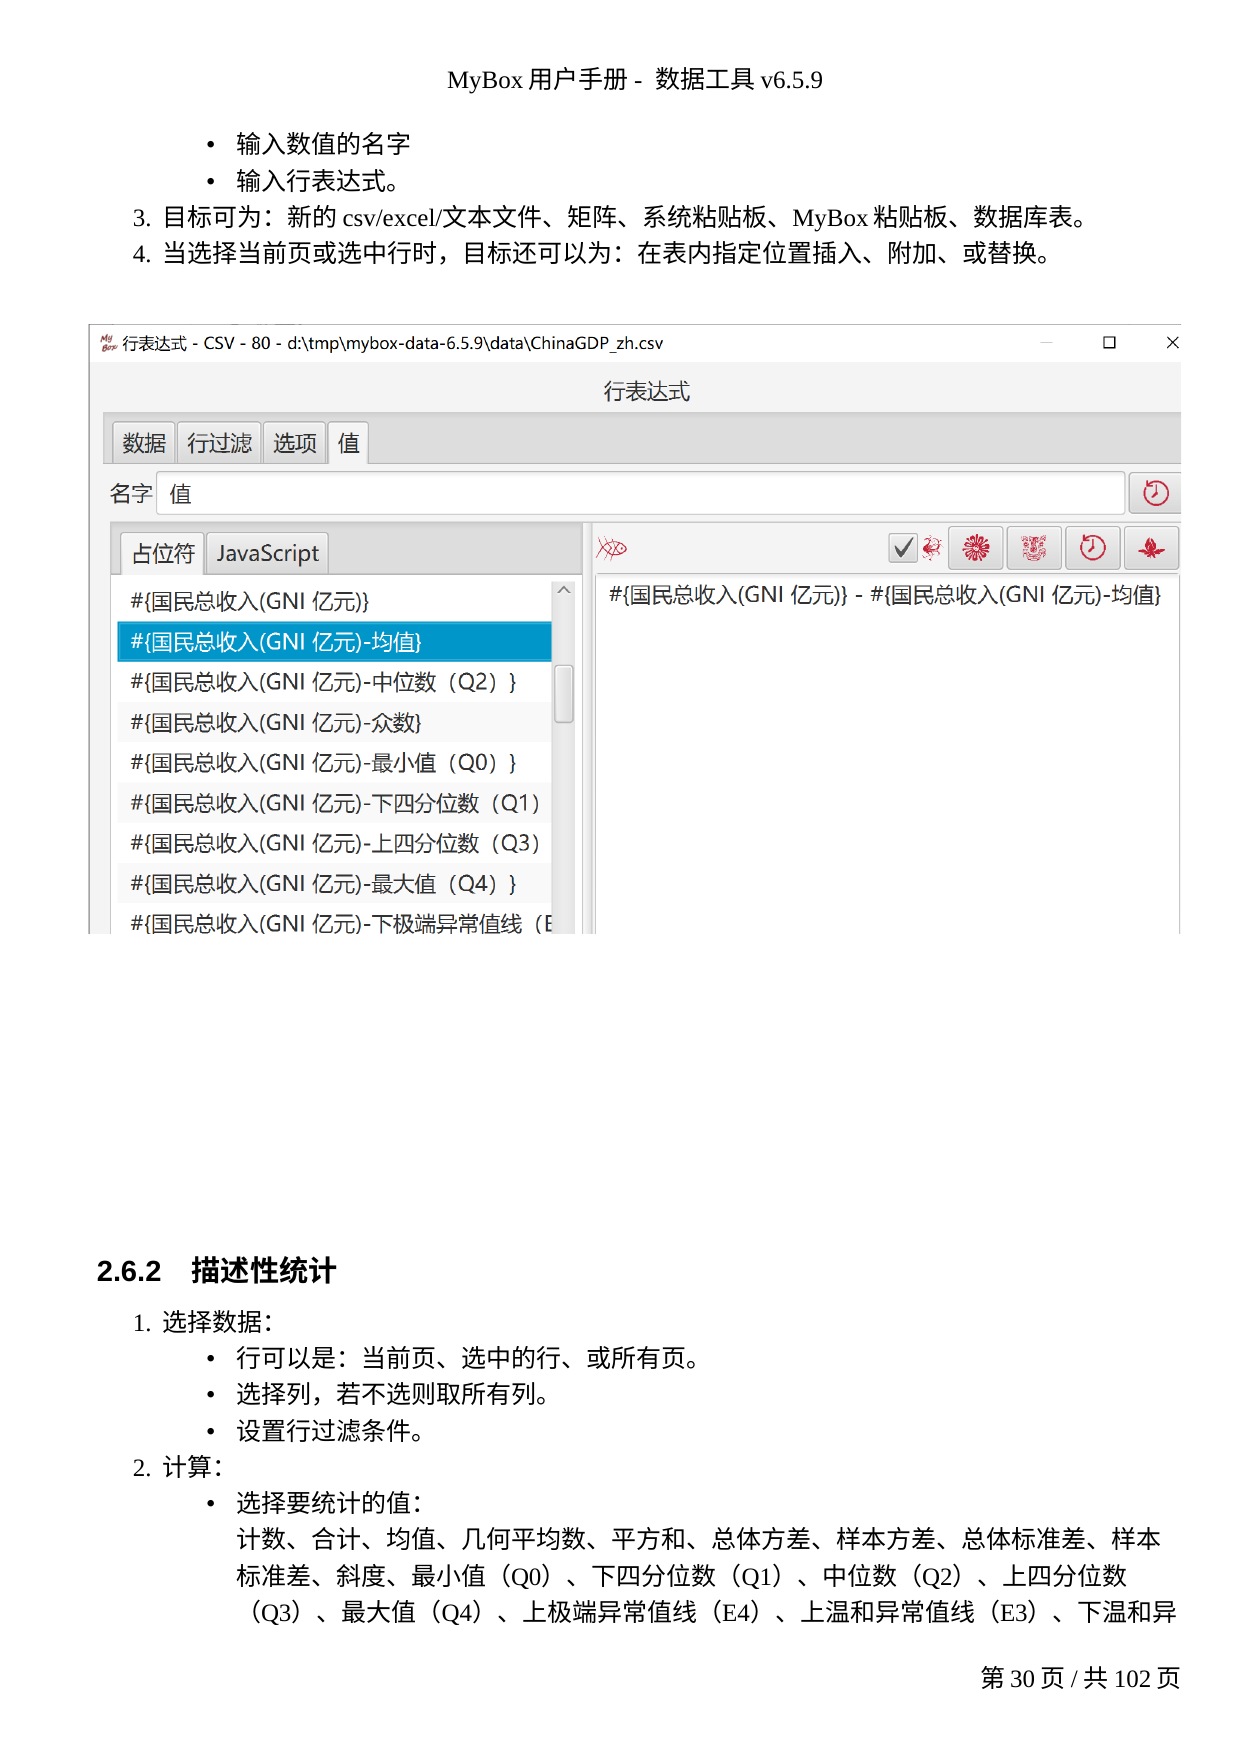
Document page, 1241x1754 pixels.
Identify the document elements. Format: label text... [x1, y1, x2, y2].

list 输入数值的名字 [206, 125, 1181, 161]
list 计算： [133, 1447, 1181, 1484]
list 设置行过滤条件。 [206, 1411, 1181, 1447]
list 选择数据： [133, 1302, 1181, 1339]
list 选择列，若不选则取所有列。 [206, 1375, 1181, 1411]
list 行可以是：当前页、选中的行、或所有页。 [206, 1339, 1181, 1375]
list 当选择当前页或选中行时，目标还可以为：在表内指定位置插入、附加、或替换。 [133, 233, 1181, 270]
list 选择要统计的值： 计数、合计、均值、几何平均数、平方和、总体方差、样本方差、总体标准差、样本标准差、斜度、最小值（Q0）、下四分位数（Q1）、中位数（Q2）、上四分位数（Q3）、最大值（Q4）、上极端异常值线（E4）、上温和异常值线（E3）、下温和异 [206, 1484, 1181, 1629]
list 输入行表达式。 [206, 161, 1181, 197]
list 目标可为：新的csv/excel/文本文件、矩阵、系统粘贴板、MyBox粘贴板、数据库表。 [133, 197, 1181, 233]
subtitle 描述性统计 [88, 1248, 1181, 1290]
picture [88, 323, 1182, 934]
